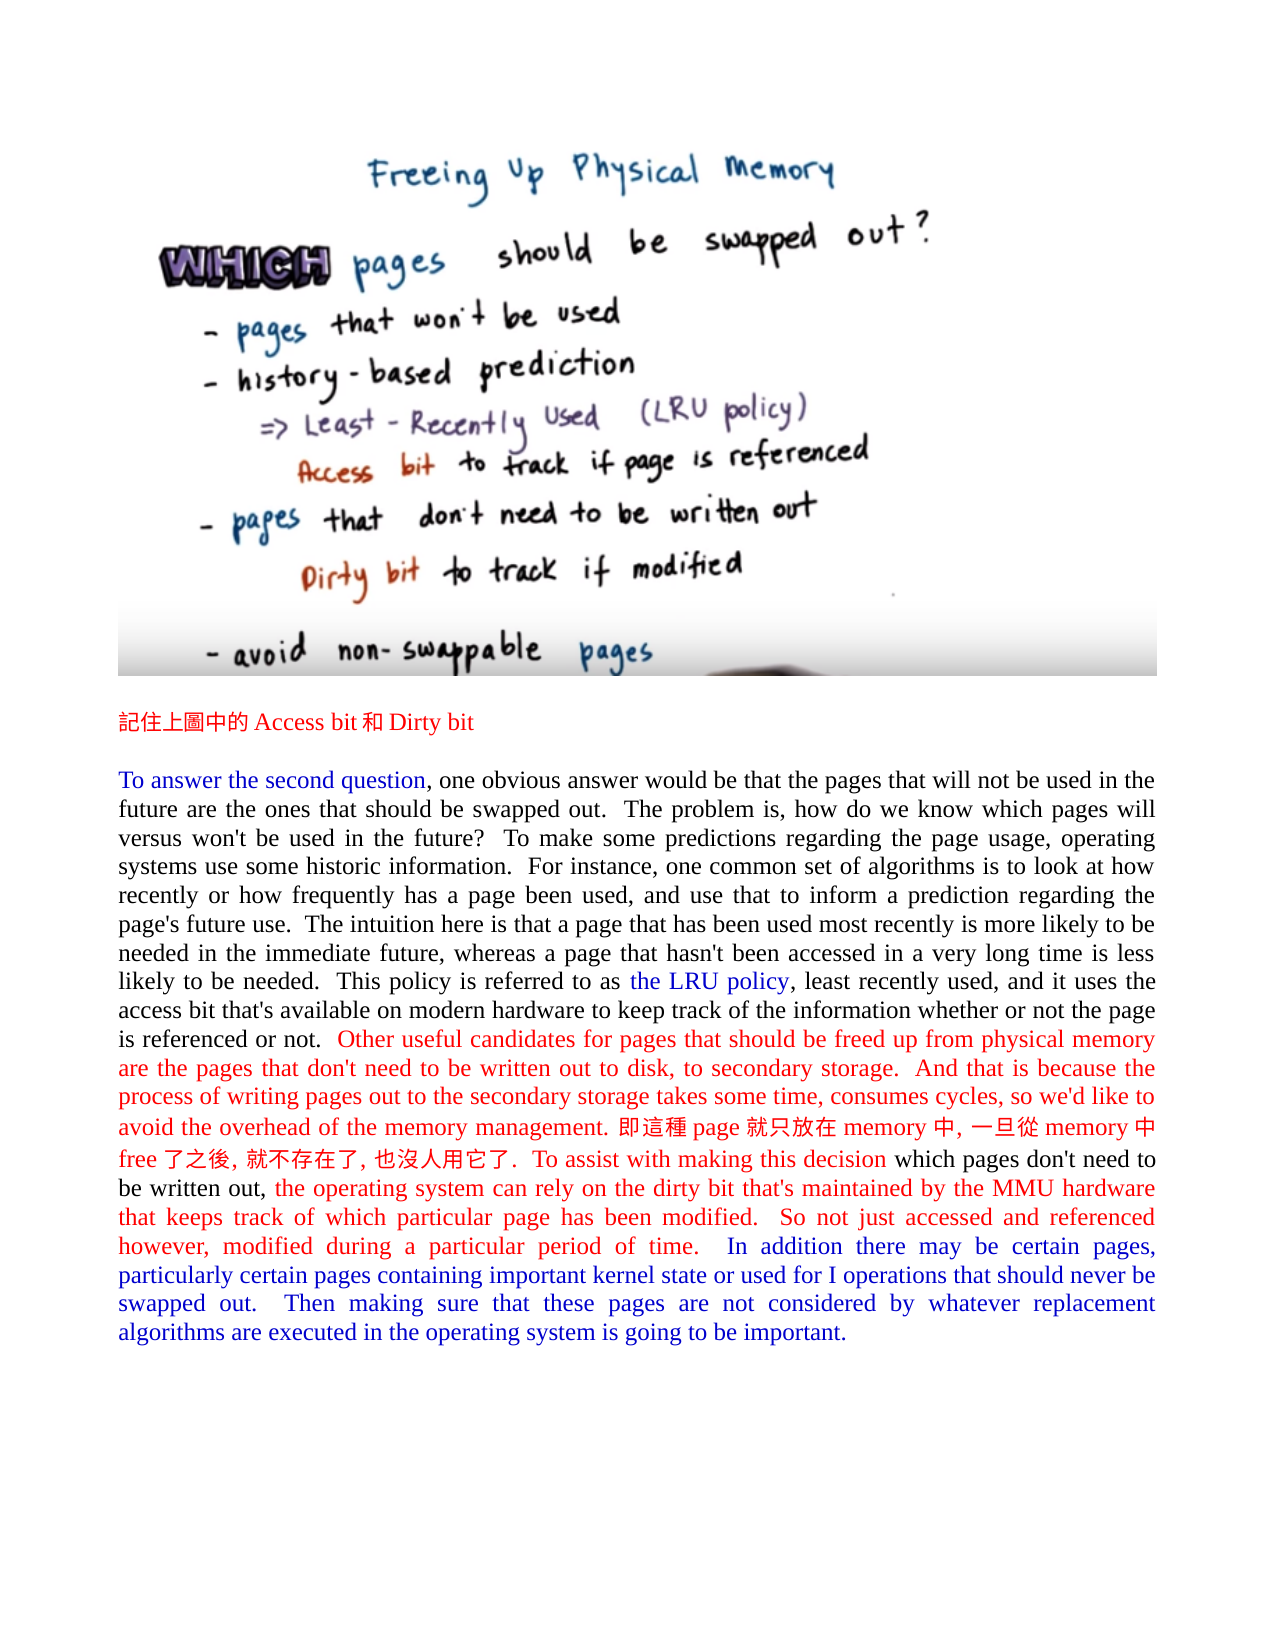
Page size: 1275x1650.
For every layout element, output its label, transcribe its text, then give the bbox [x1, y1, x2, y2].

text 記住上圖中的Access bit和Dirty bit [118, 705, 1157, 736]
text To answer the second question, one obvious answer would be that the pages that will not be used in the future are the ones that should be swapped out. The problem is, how do we know which pages will versus won't be used in the future? To make some predictions regarding the page usage, operating systems use some historic information. For instance, one common set of algorithms is to look at how recently or how frequently has a page been used, and use that to inform a prediction regarding the page's future use. The intuition here is that a page that has been used most recently is more likely to be needed in the immediate future, whereas a page that hasn't been accessed in a very long time is less likely to be needed. This policy is referred to as the LRU policy, least recently used, and it uses the access bit that's available on modern hardware to keep track of the information whether or not the page is referenced or not. Other useful candidates for pages that should be freed up from physical memory are the pages that don't need to be written out to disk, to secondary storage. And that is because the process of writing pages out to the secondary storage takes some time, consumes cycles, so we'd like to avoid the overhead of the memory management. 即這種page就只放在memory中, 一旦從memory中free了之後, 就不存在了, 也沒人用它了. To assist with making this decision which pages don't need to be written out, the operating system can rely on the dirty bit that's maintained by the MMU hardware that keeps track of which particular page has been modified. So not just accessed and referenced however, modified during a particular period of time. In addition there may be certain pages, particularly certain pages containing important kernel state or used for I operations that should never be swapped out. Then making sure that these pages are not considered by whatever replacement algorithms are executed in the operating system is going to be important. [118, 765, 1157, 1346]
picture [118, 146, 1157, 676]
